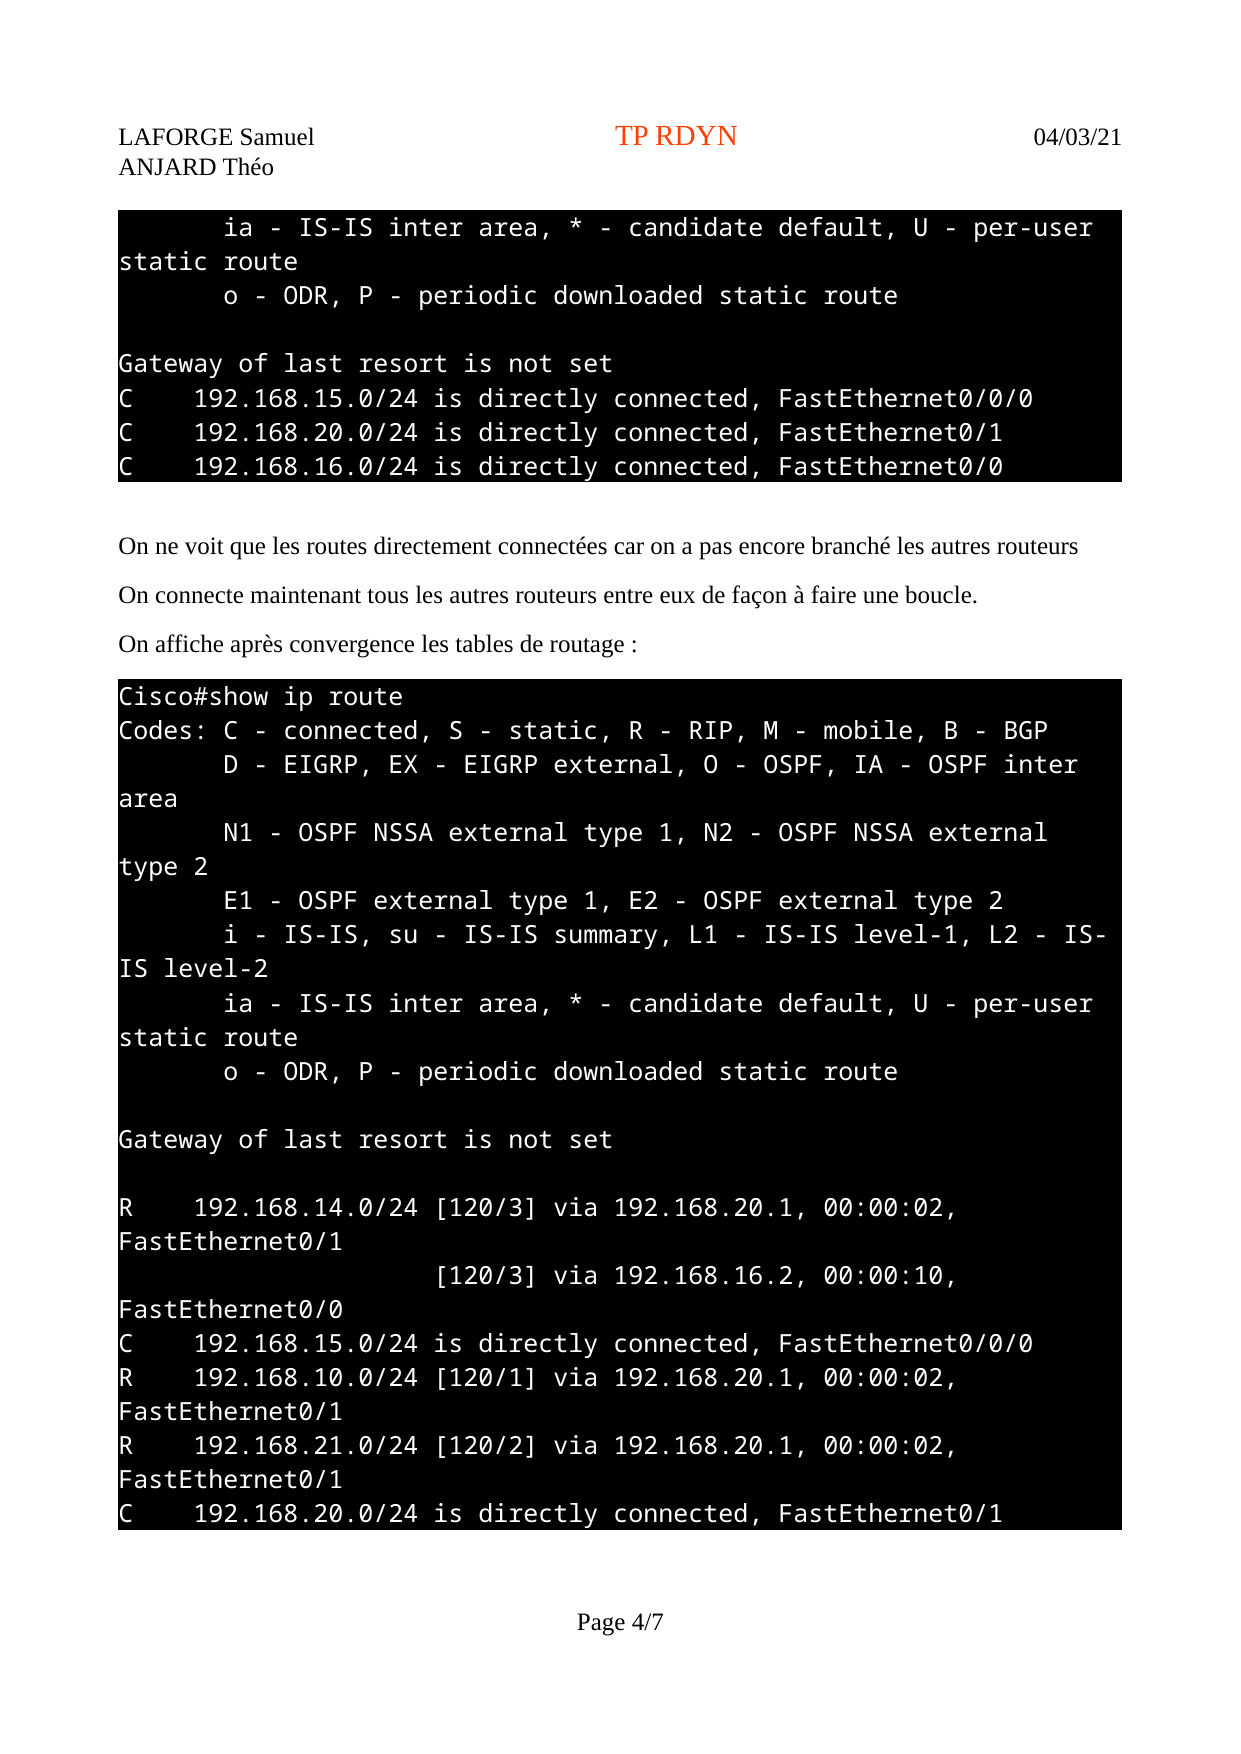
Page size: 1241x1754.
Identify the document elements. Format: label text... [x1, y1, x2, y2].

text On ne voit que les routes directement connectées car on a pas encore branché les autres routeurs [118, 531, 1122, 560]
text R 192.168.21.0/24 [120/2] via 192.168.20.1, 00:00:02, FastEthernet0/1 [118, 1428, 1122, 1496]
text o - ODR, P - periodic downloaded static route [118, 1053, 1122, 1087]
text C 192.168.20.0/24 is directly connected, FastEthernet0/1 [118, 414, 1122, 448]
text On affiche après convergence les tables de routage : [118, 629, 1122, 658]
text On connecte maintenant tous les autres routeurs entre eux de façon à faire une boucle. [118, 581, 1122, 609]
text R 192.168.14.0/24 [120/3] via 192.168.20.1, 00:00:02, FastEthernet0/1 [118, 1189, 1122, 1258]
text Gateway of last resort is not set [118, 1121, 1122, 1156]
text Codes: C - connected, S - static, R - RIP, M - mobile, B - BGP [118, 713, 1122, 747]
text ia - IS-IS inter area, * - candidate default, U - per-user static route [118, 985, 1122, 1053]
text R 192.168.10.0/24 [120/1] via 192.168.20.1, 00:00:02, FastEthernet0/1 [118, 1360, 1122, 1428]
text C 192.168.16.0/24 is directly connected, FastEthernet0/0 [118, 448, 1122, 482]
text Cisco#show ip route [118, 679, 1122, 713]
text N1 - OSPF NSSA external type 1, N2 - OSPF NSSA external type 2 [118, 815, 1122, 883]
text o - ODR, P - periodic downloaded static route [118, 278, 1122, 312]
text Gateway of last resort is not set [118, 346, 1122, 380]
text C 192.168.20.0/24 is directly connected, FastEthernet0/1 [118, 1496, 1122, 1530]
text ia - IS-IS inter area, * - candidate default, U - per-user static route [118, 210, 1122, 278]
text C 192.168.15.0/24 is directly connected, FastEthernet0/0/0 [118, 1326, 1122, 1360]
text E1 - OSPF external type 1, E2 - OSPF external type 2 [118, 883, 1122, 917]
text i - IS-IS, su - IS-IS summary, L1 - IS-IS level-1, L2 - IS-IS level-2 [118, 917, 1122, 985]
text C 192.168.15.0/24 is directly connected, FastEthernet0/0/0 [118, 380, 1122, 414]
text [120/3] via 192.168.16.2, 00:00:10, FastEthernet0/0 [118, 1258, 1122, 1326]
text D - EIGRP, EX - EIGRP external, O - OSPF, IA - OSPF inter area [118, 747, 1122, 815]
